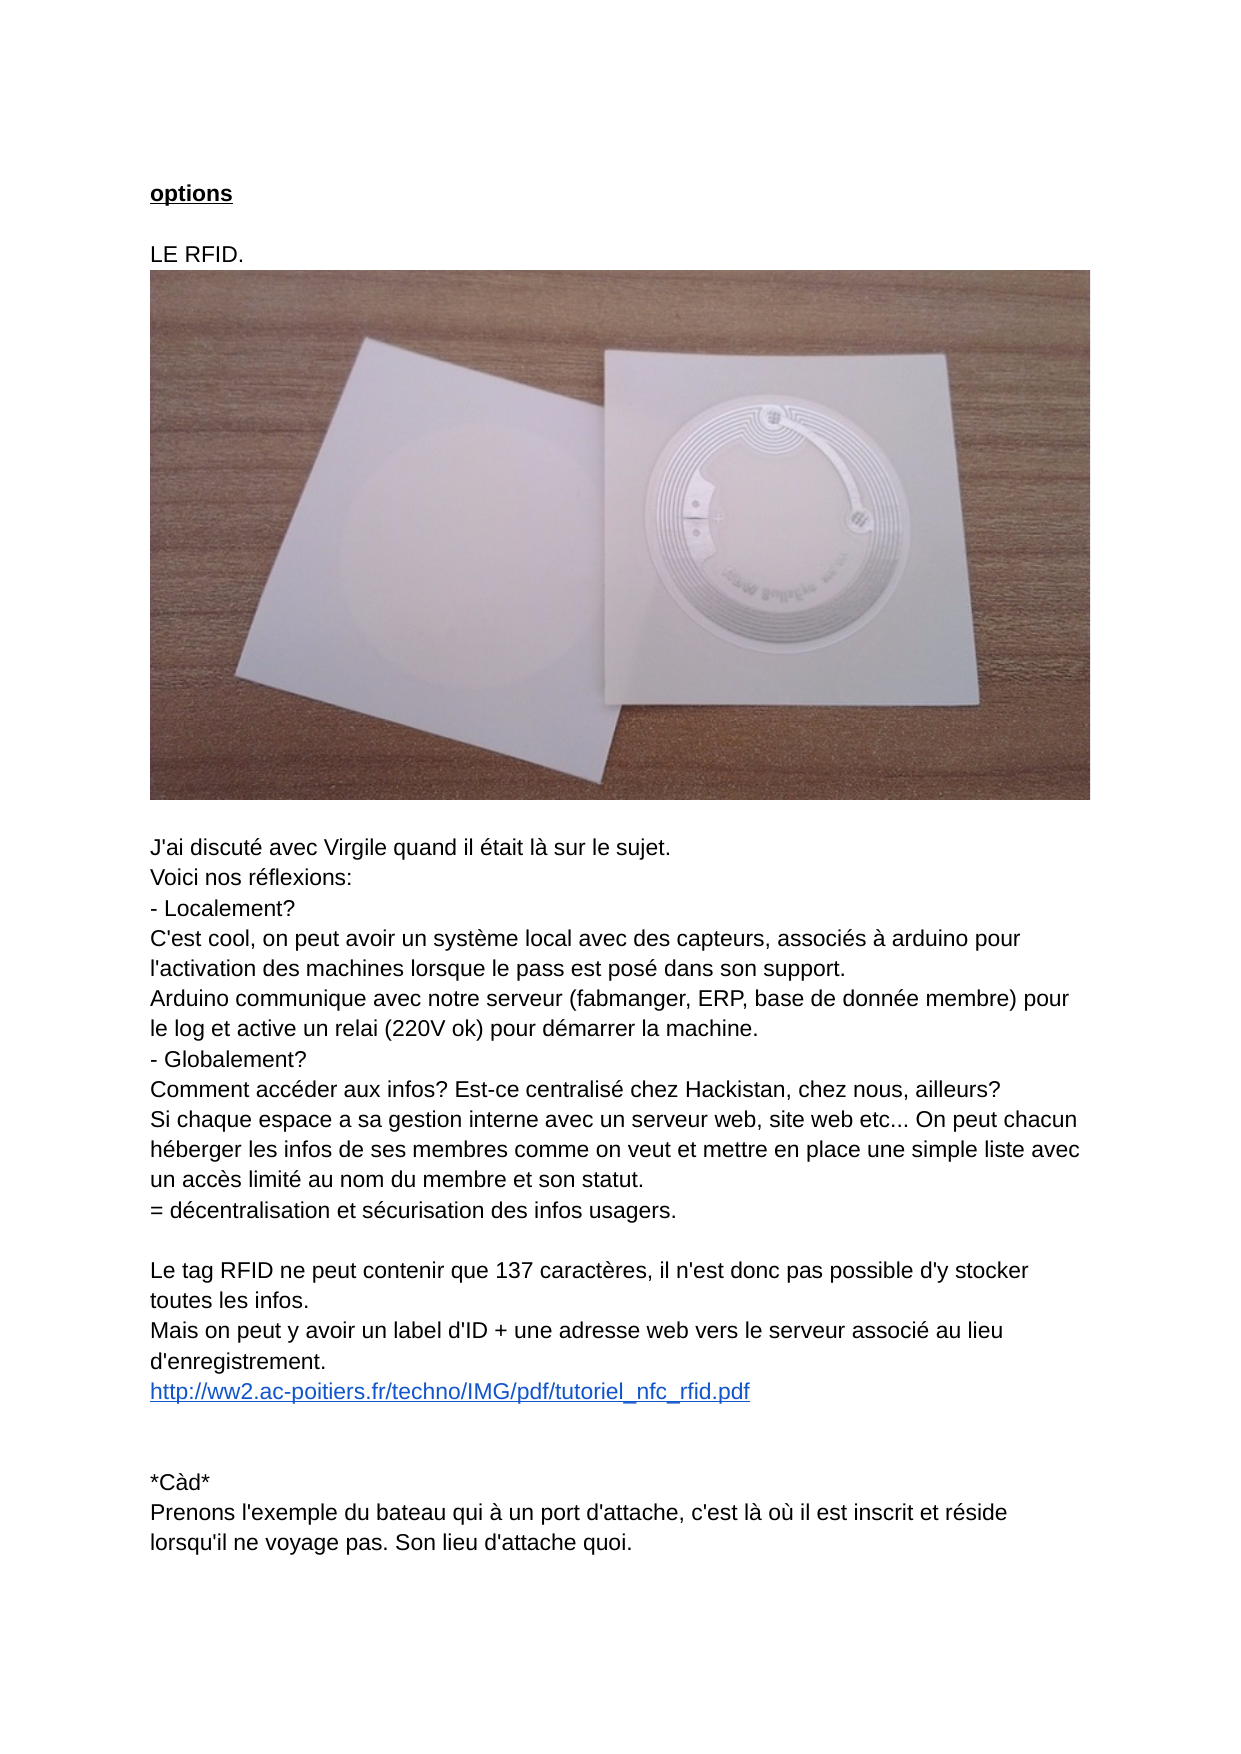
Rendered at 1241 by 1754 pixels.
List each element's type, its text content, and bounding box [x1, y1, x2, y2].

text = décentralisation et sécurisation des infos usagers. [150, 1197, 1090, 1223]
text Si chaque espace a sa gestion interne avec un serveur web, site web etc... On peut chacun héberger les infos de ses membres comme on veut et mettre en place une simple liste avec un accès limité au nom du membre et son statut. [150, 1106, 1090, 1193]
text options [150, 180, 1090, 207]
text Comment accéder aux infos? Est-ce centralisé chez Hackistan, chez nous, ailleurs? [150, 1076, 1090, 1102]
text *Càd* [150, 1468, 1090, 1495]
text Le tag RFID ne peut contenir que 137 caractères, il n'est donc pas possible d'y stocker toutes les infos. [150, 1257, 1090, 1313]
text LE RFID. [150, 241, 1090, 267]
text Voici nos réflexions: [150, 864, 1090, 891]
text Arduino communique avec notre serveur (fabmanger, ERP, base de donnée membre) pour le log et active un relai (220V ok) pour démarrer la machine. [150, 985, 1090, 1042]
picture [150, 270, 1091, 800]
text - Localement? [150, 894, 1090, 921]
text J'ai discuté avec Virgile quand il était là sur le sujet. [150, 834, 1090, 860]
text Prenons l'exemple du bateau qui à un port d'attache, c'est là où il est inscrit et réside lorsqu'il ne voyage pas. Son lieu d'attache quoi. [150, 1499, 1090, 1555]
text C'est cool, on peut avoir un système local avec des capteurs, associés à arduino pour l'activation des machines lorsque le pass est posé dans son support. [150, 925, 1090, 981]
text - Globalement? [150, 1046, 1090, 1072]
text http://ww2.ac-poitiers.fr/techno/IMG/pdf/tutoriel_nfc_rfid.pdf [150, 1378, 1090, 1404]
text Mais on peut y avoir un label d'ID + une adresse web vers le serveur associé au lieu d'enregistrement. [150, 1317, 1090, 1374]
